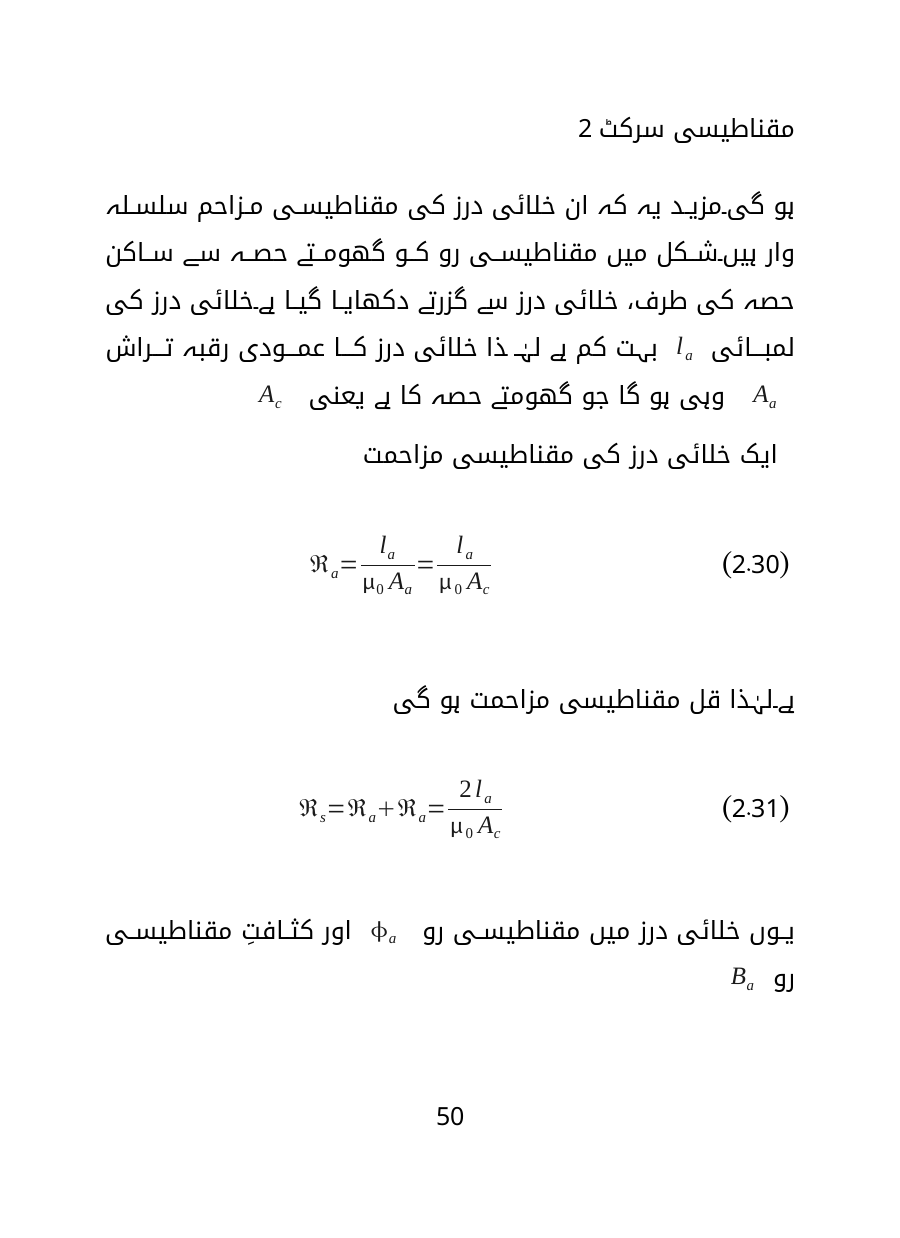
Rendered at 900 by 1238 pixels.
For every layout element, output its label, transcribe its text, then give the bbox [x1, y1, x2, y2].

table_header (2.31) [688, 770, 795, 861]
table_header [105, 770, 688, 861]
table_header (2.30) [688, 526, 795, 616]
table_header [105, 526, 688, 616]
text ایک خلائی درز کی مقناطیسی مزاحمت [105, 432, 795, 479]
text ہے۔لہٰذا قل مقناطیسی مزاحمت ہو گی [105, 676, 795, 723]
text اس شکل میں ایک گھومتے مشین، مثلاً موٹر، کی ایک سادہ شکل دکھائی گئی ہے۔ ایسے مشینوں میں باہر کا حصہ ساکن رہتا ہے جس جو مشین کا ساکن حصہ کہتے ہیں اور اس ساکن حصہ کے اندر اس کا ایک حصہ گھومتا ہے جسے گھومتا حصہ کہتے ہیں۔ اس مثال میں ان دونوں حصوں کا لہٰذا ان کی مقناطیسی مزاحمت صفر ہے۔ مقناطیسی رو نکتہ دار لکیر سے ظاہر کی گئی ہے۔ یہ خلائی درز میں سے، ایک مکمل چکر کے دوران، دو مرتبہ گزرتی ہے۔ یہ دو خلائی درز ہر لہٰاذ سے ایک جیسے ہیں لہٰذا ان دونوں خلائی درز کی مقناطیسی مزاحمت بھی برابر ہو گی۔مزید یہ کہ ان خلائی درز کی مقناطیسی مزاحم سلسلہ وار ہیں۔شکل میں مقناطیسی رو کو گھومتے حصہ سے ساکن حصہ کی طرف، خلائی درز سے گزرتے دکھایا گیا ہے۔خلائی درز کی لمبائیبہت کم ہے لہٰذا خلائی درز کا عمودی رقبہ تراش وہی ہو گا جو گھومتے حصہ کا ہے یعنی [105, 182, 795, 419]
text یوں خلائی درز میں مقناطیسی رو اور کثافتِ مقناطیسی رو [105, 907, 795, 1002]
